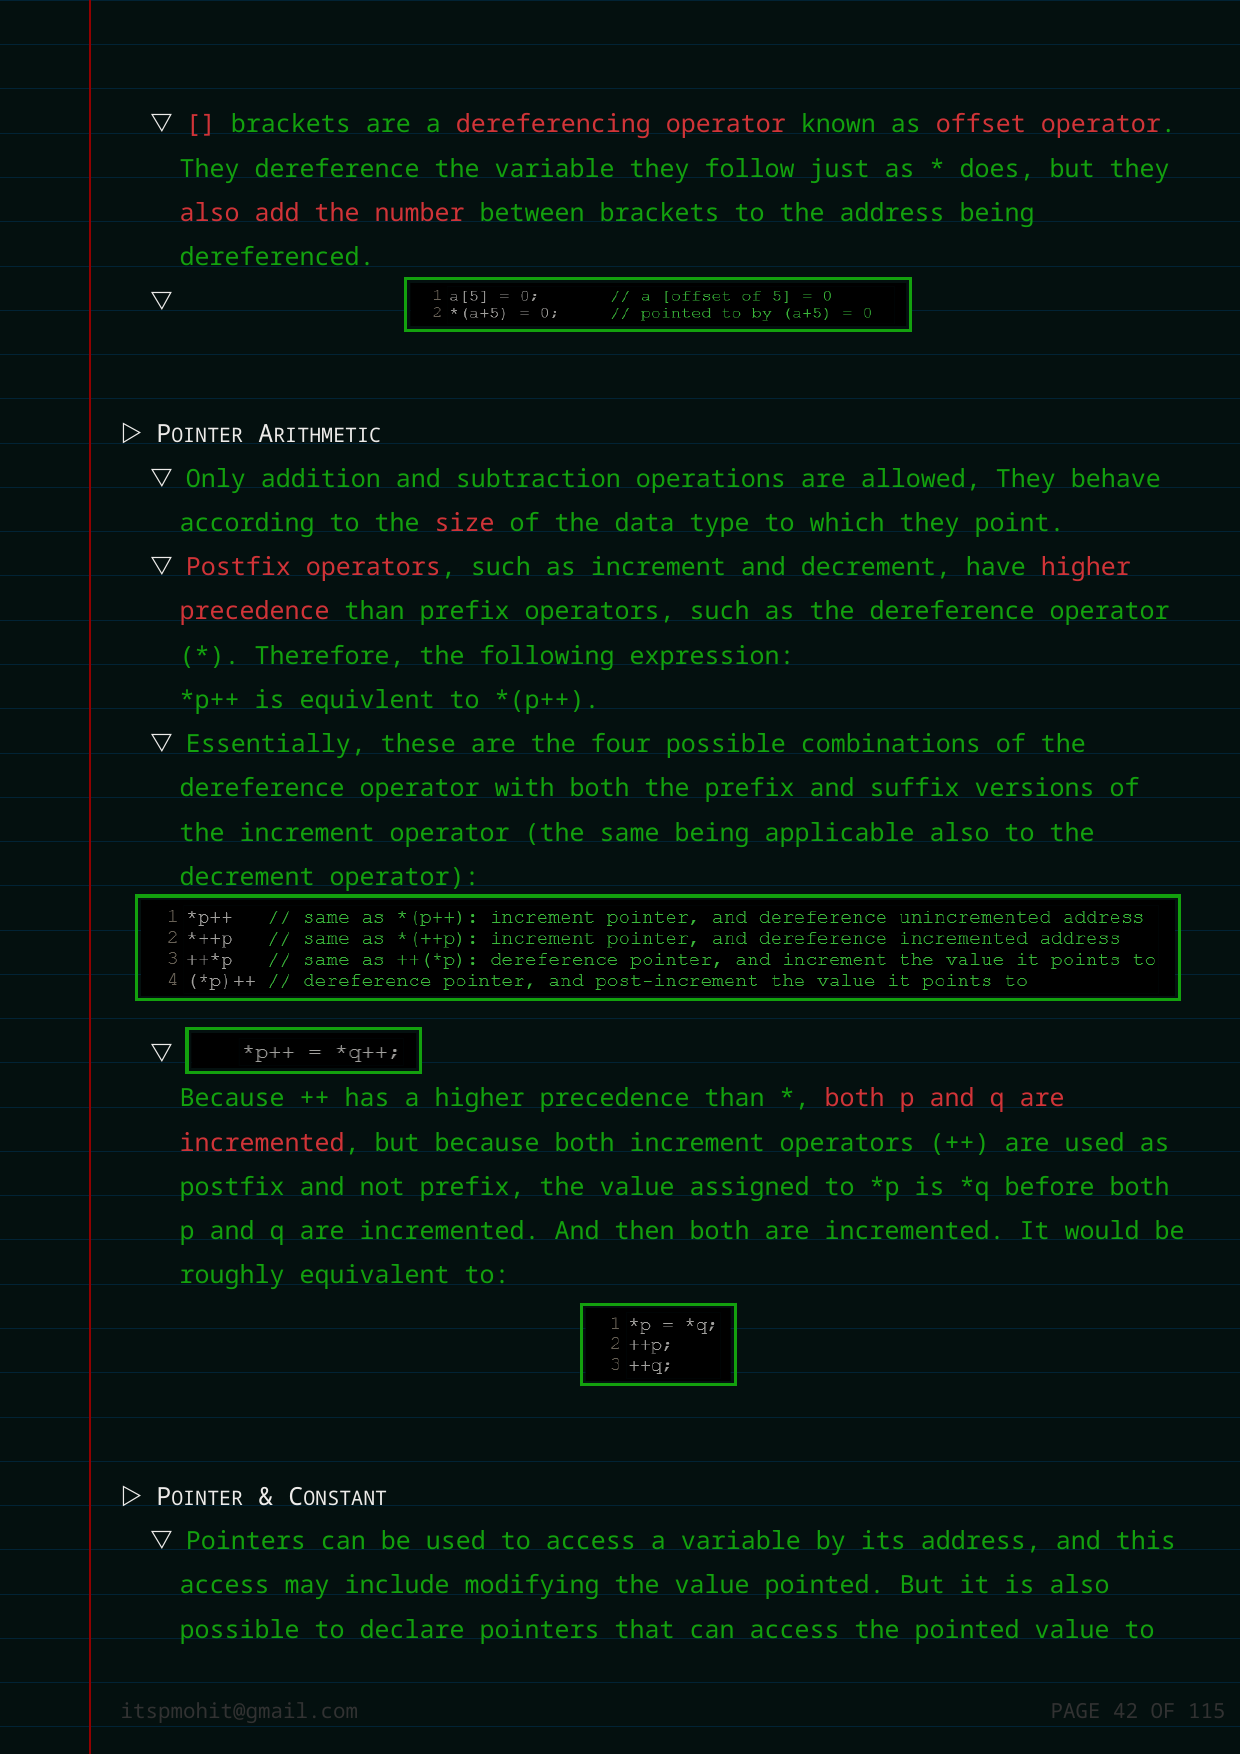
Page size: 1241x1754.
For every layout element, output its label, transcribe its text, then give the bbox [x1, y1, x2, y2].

list Postfix operators, such as increment and decrement, have higher precedence than prefix operators, such as the dereference operator (*). Therefore, the following expression: *p++ is equivlent to *(p++). [150, 540, 1196, 717]
list Only addition and subtraction operations are allowed, They behave according to the size of the data type to which they point. [150, 452, 1196, 540]
list Because ++ has a higher precedence than *, both p and q are incremented, but because both increment operators (++) are used as postfix and not prefix, the value assigned to *p is *q before both p and q are incremented. And then both are incremented. It would be roughly equivalent to: [150, 1027, 1196, 1470]
subtitle Pointer & Constant [120, 1470, 1196, 1514]
list [138, 898, 1178, 998]
picture [585, 1308, 731, 1381]
list Pointers can be used to access a variable by its address, and this access may include modifying the value pointed. But it is also possible to declare pointers that can access the pointed value to [150, 1514, 1196, 1647]
picture [191, 1033, 417, 1068]
picture [410, 283, 907, 326]
subtitle Pointer Arithmetic [120, 407, 1196, 452]
picture [141, 900, 1175, 996]
list Essentially, these are the four possible combinations of the dereference operator with both the prefix and suffix versions of the increment operator (the same being applicable also to the decrement operator): [150, 717, 1196, 1027]
list [] brackets are a dereferencing operator known as offset operator. They dereference the variable they follow just as * does, but they also add the number between brackets to the address being dereferenced. [150, 97, 1196, 274]
